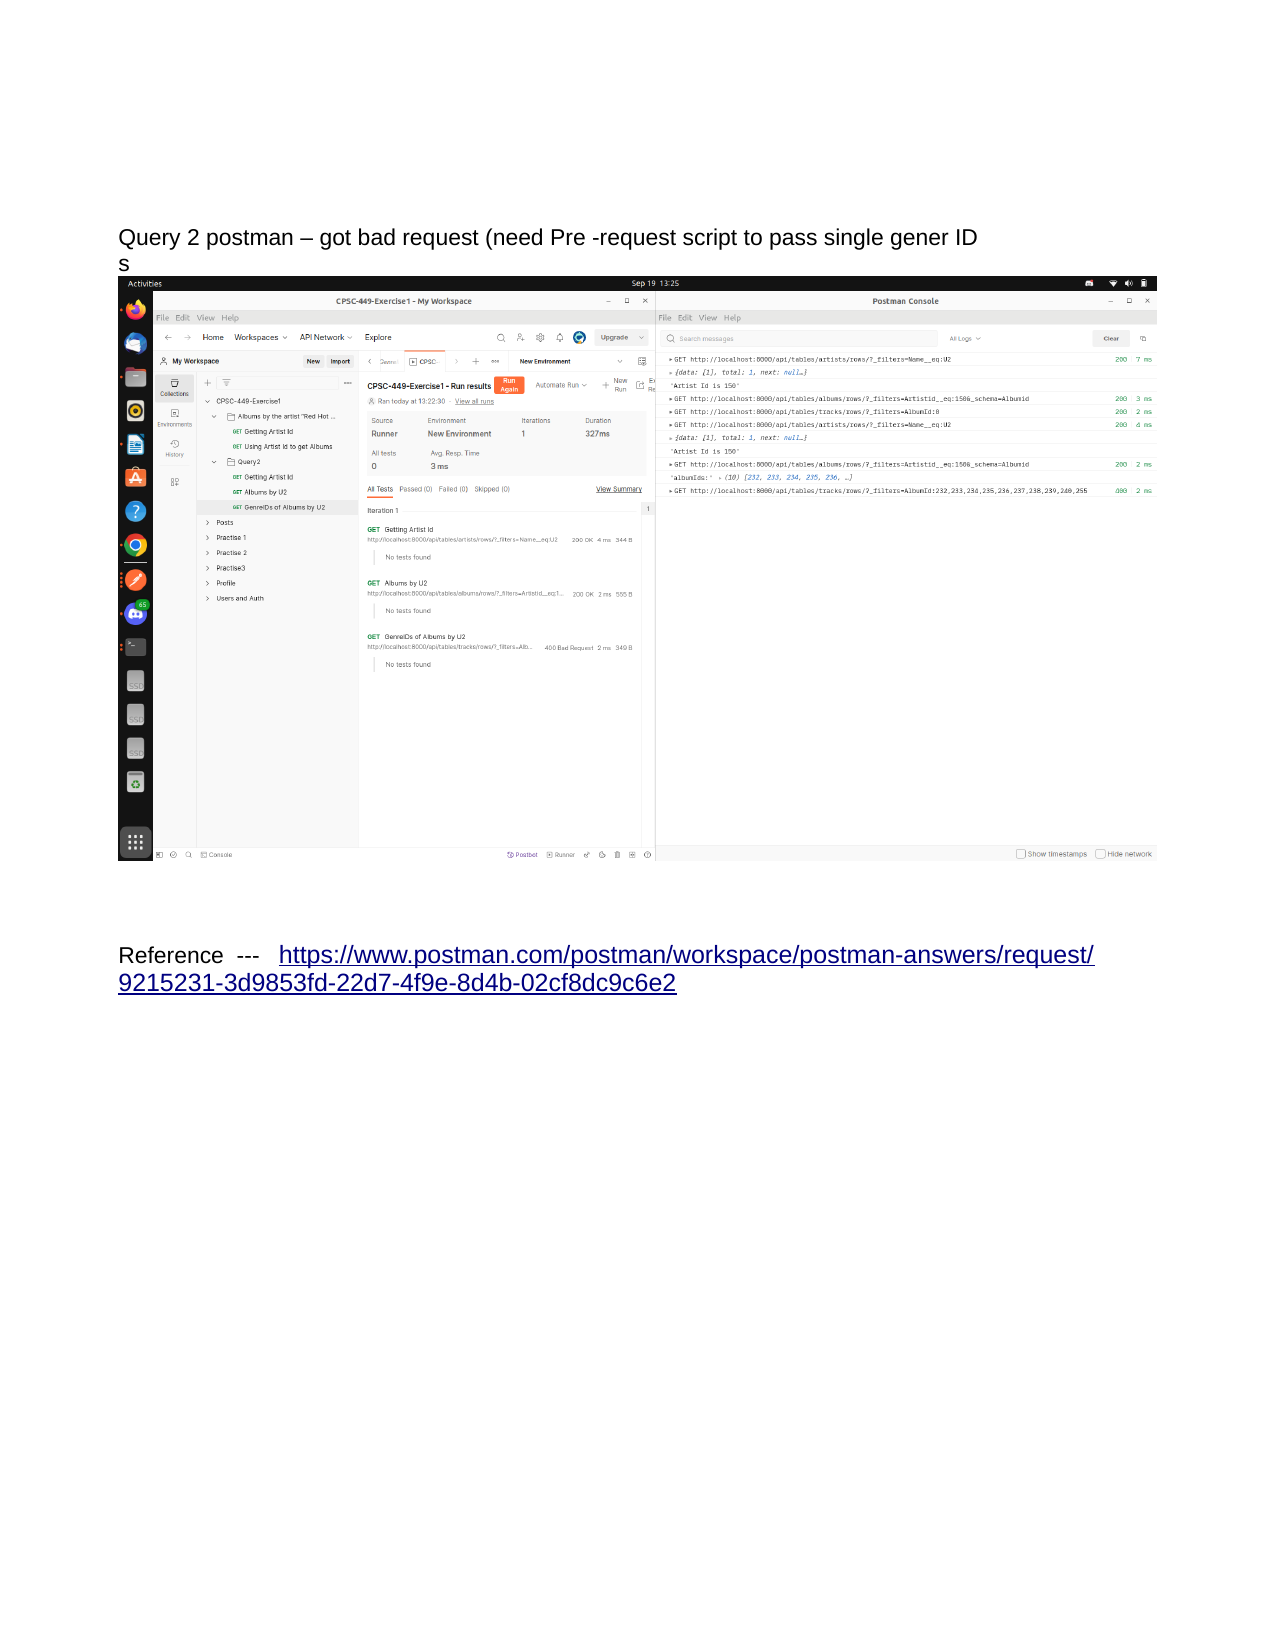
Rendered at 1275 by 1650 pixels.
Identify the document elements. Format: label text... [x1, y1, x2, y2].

text Reference --- https://www.postman.com/postman/workspace/postman-answers/request/9215231-3d9853fd-22d7-4f9e-8d4b-02cf8dc9c6e2 [118, 861, 1157, 1514]
text Query 2 postman – got bad request (need Pre -request script to pass single gener ID s [118, 223, 1157, 276]
picture [118, 276, 1157, 861]
